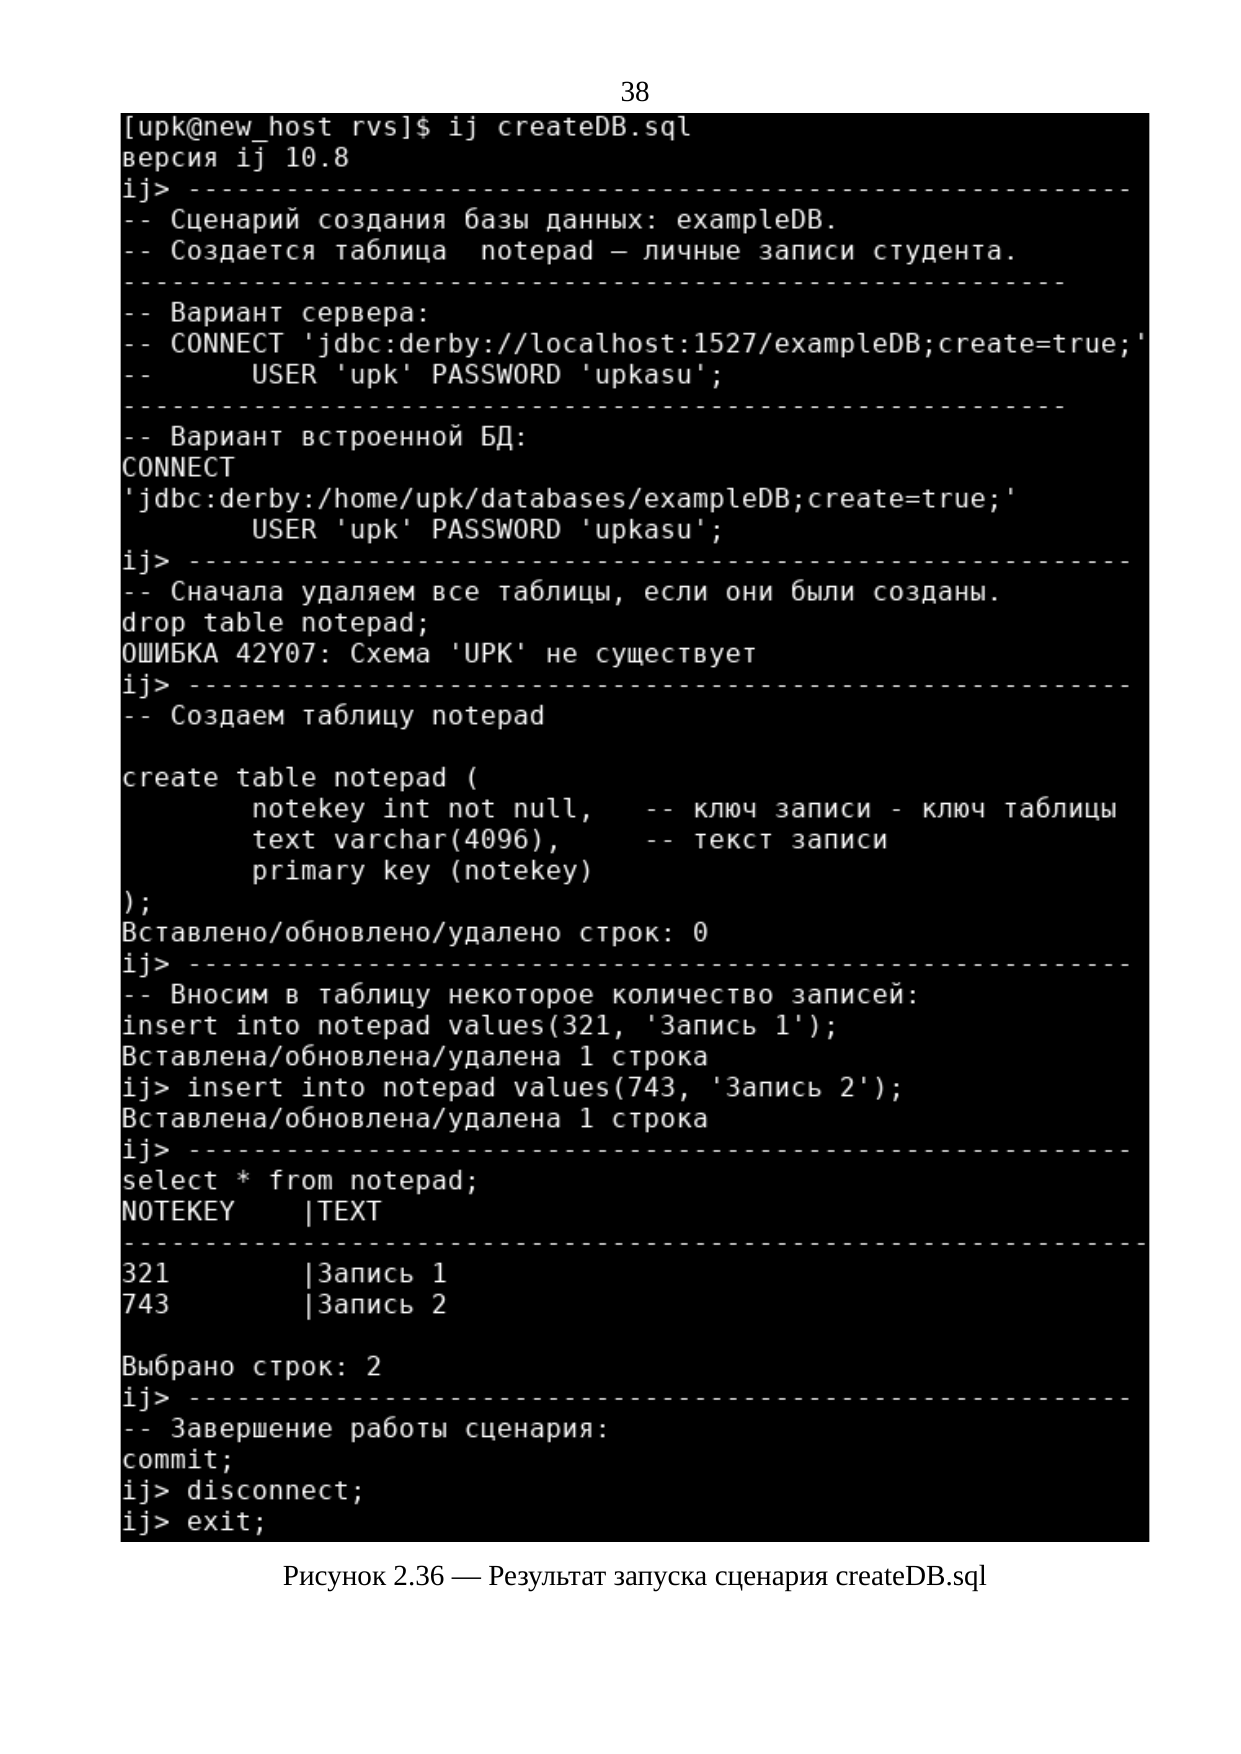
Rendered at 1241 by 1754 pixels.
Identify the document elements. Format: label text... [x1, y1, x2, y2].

text Рисунок 2.36 — Результат запуска сценария createDB.sql [118, 107, 1152, 1592]
